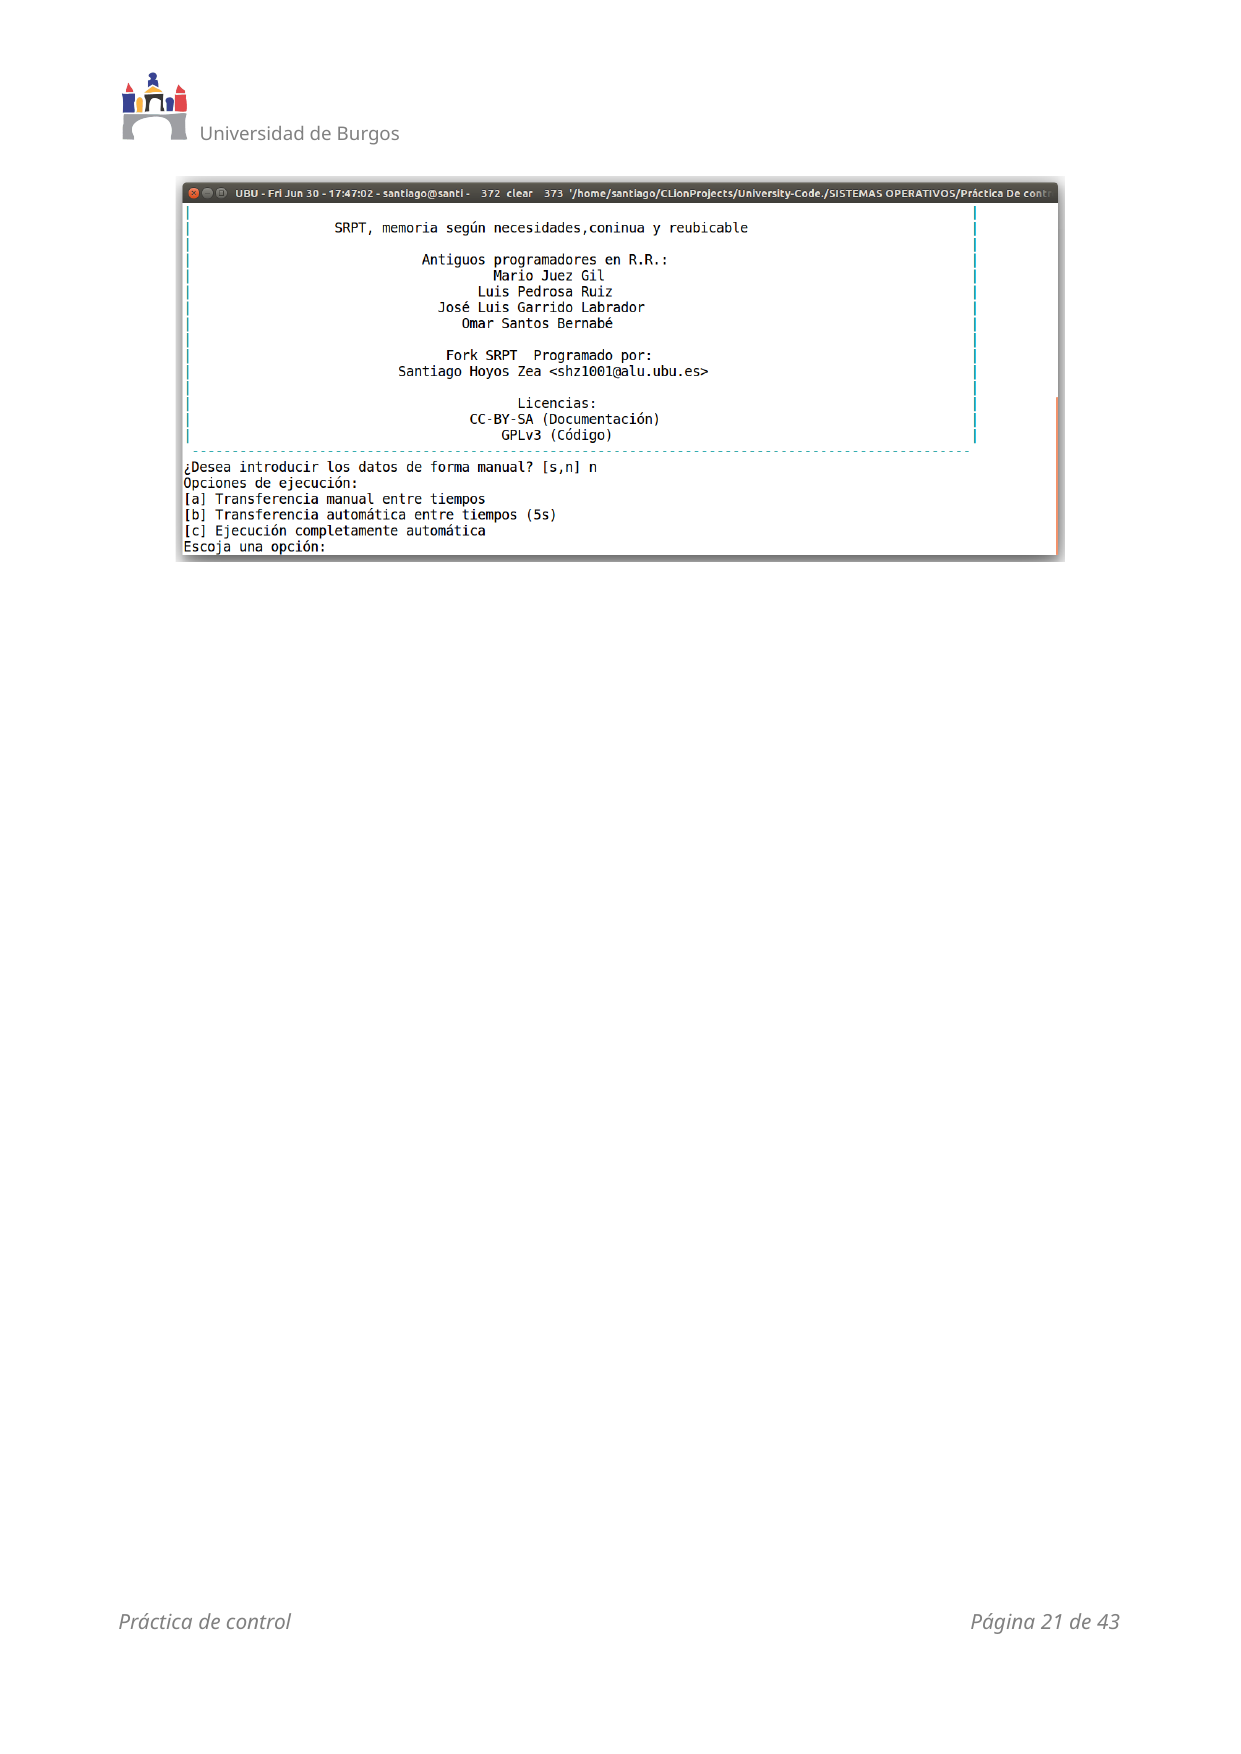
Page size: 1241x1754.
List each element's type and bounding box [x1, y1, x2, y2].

picture [175, 176, 1065, 562]
picture [117, 72, 189, 142]
